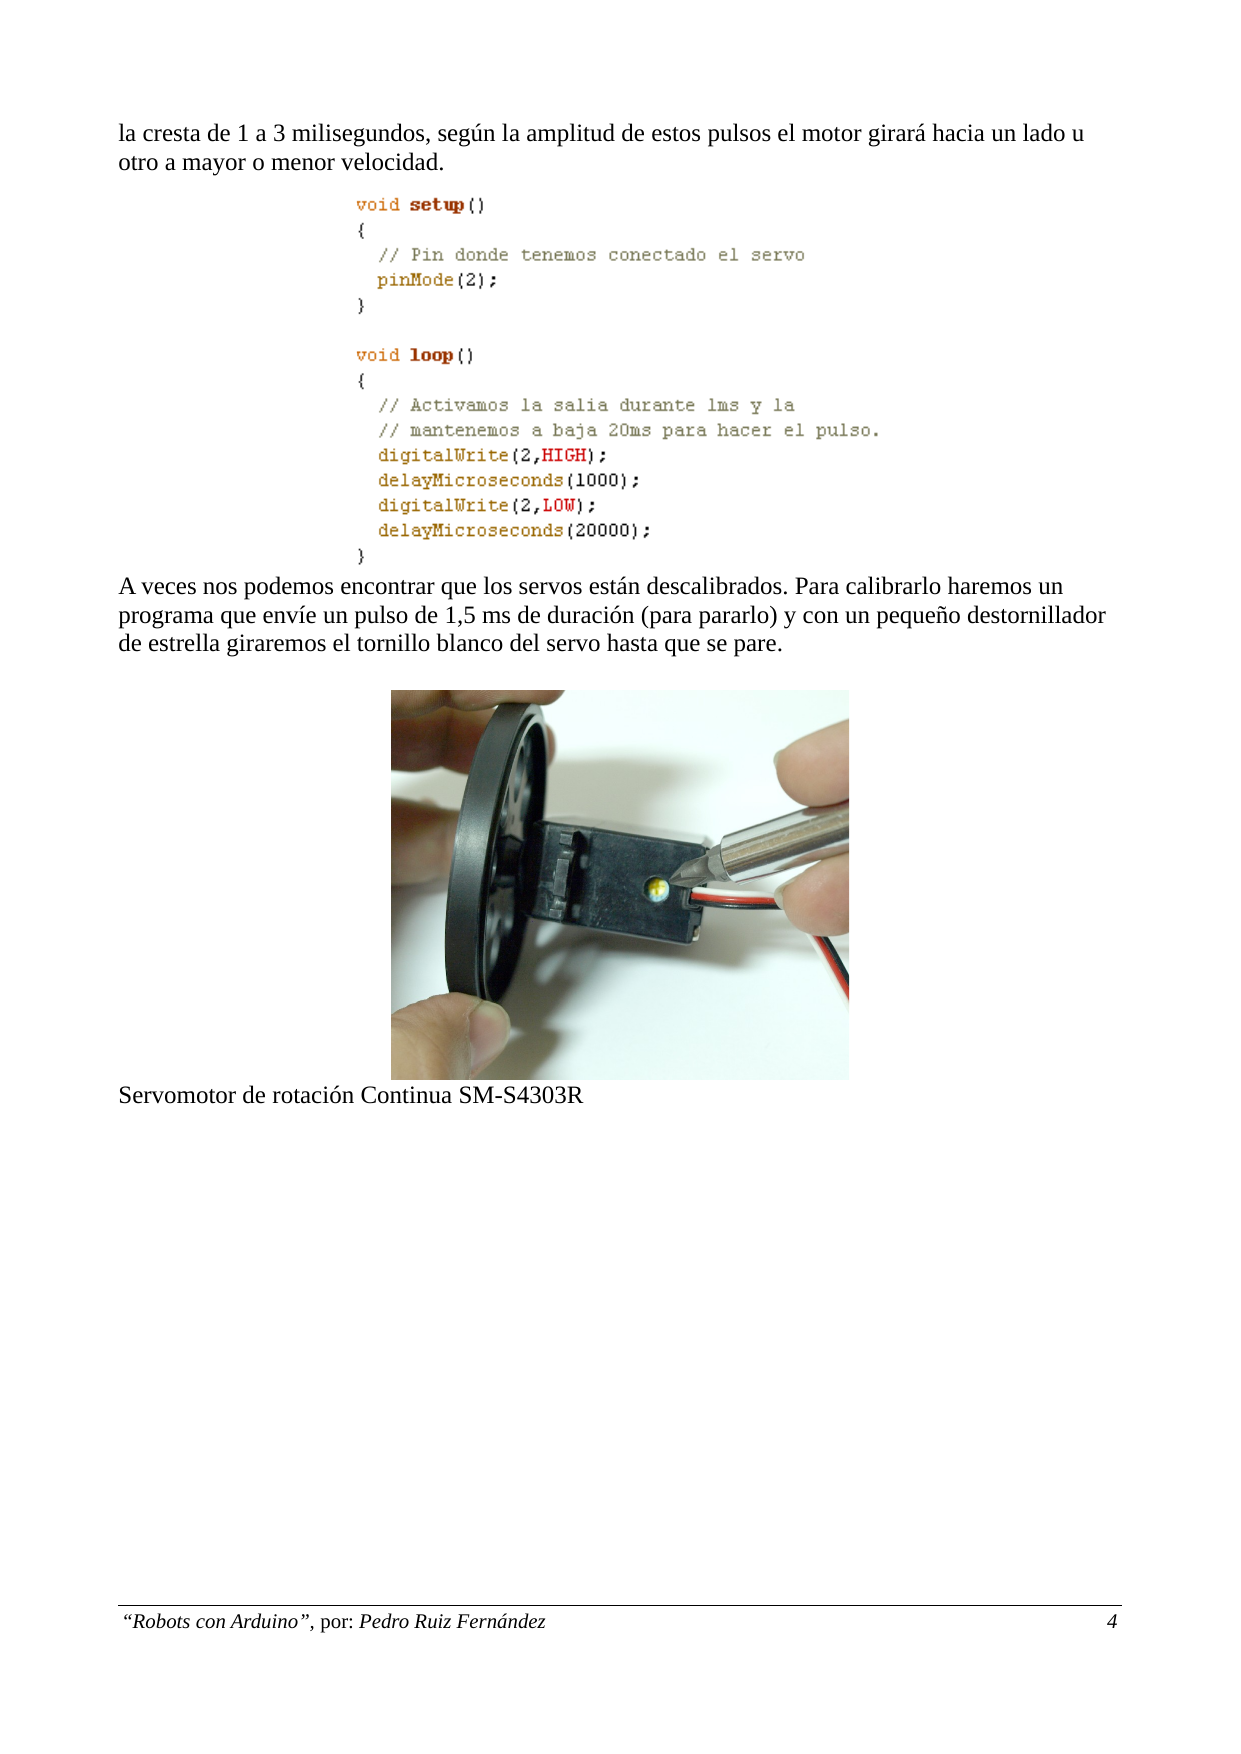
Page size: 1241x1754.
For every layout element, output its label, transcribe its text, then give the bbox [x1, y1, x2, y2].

text la cresta de 1 a 3 milisegundos, según la amplitud de estos pulsos el motor girará hacia un lado u otro a mayor o menor velocidad. [118, 118, 1122, 176]
text A veces nos podemos encontrar que los servos están descalibrados. Para calibrarlo haremos un programa que envíe un pulso de 1,5 ms de duración (para pararlo) y con un pequeño destornillador de estrella giraremos el tornillo blanco del servo hasta que se pare. [118, 176, 1122, 657]
picture [356, 192, 884, 571]
picture [391, 690, 850, 1080]
text Servomotor de rotación Continua SM-S4303R [118, 686, 1122, 1109]
